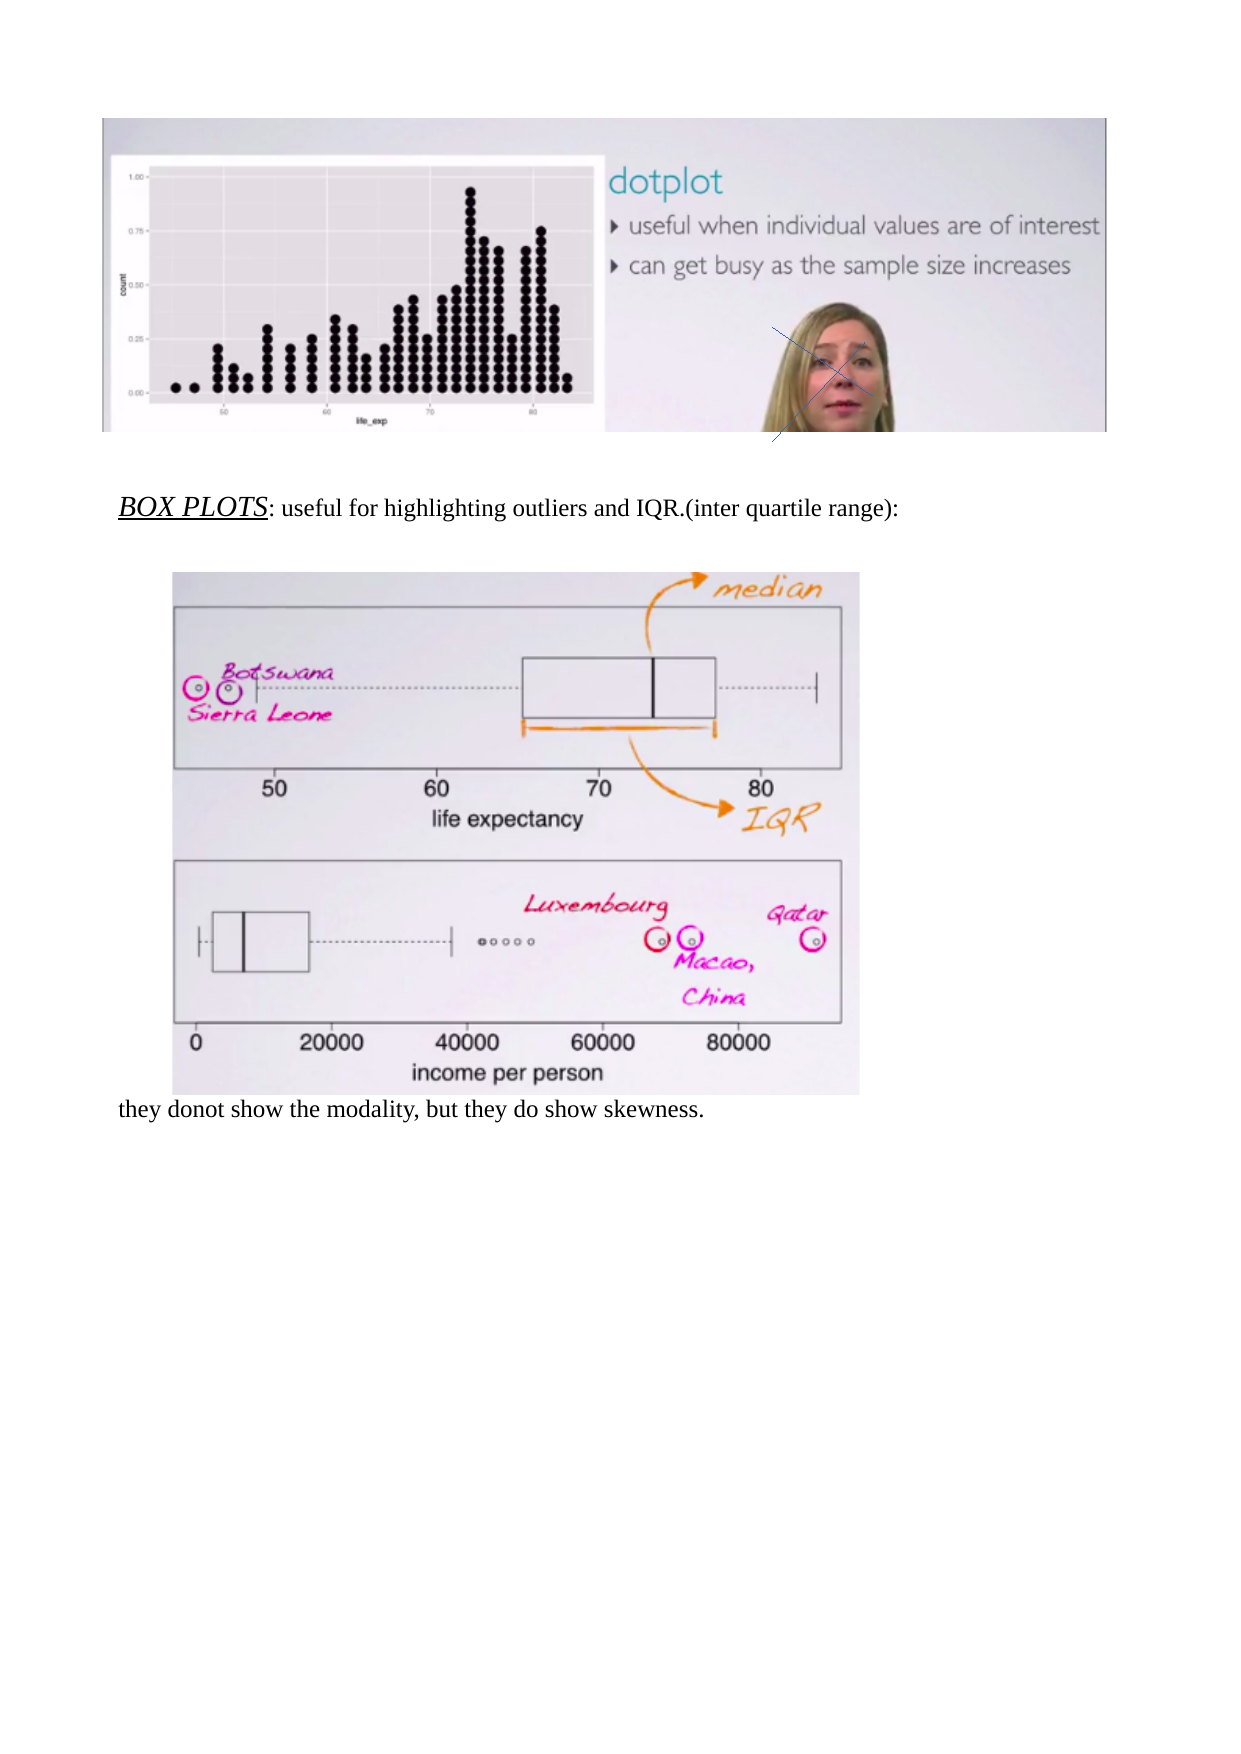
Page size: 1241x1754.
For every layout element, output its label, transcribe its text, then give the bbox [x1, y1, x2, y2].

picture [102, 118, 1107, 432]
text they donot show the modality, but they do show skewness. [118, 551, 1122, 1123]
text BOX PLOTS: useful for highlighting outliers and IQR.(inter quartile range): [118, 489, 1122, 523]
picture [172, 572, 860, 1095]
